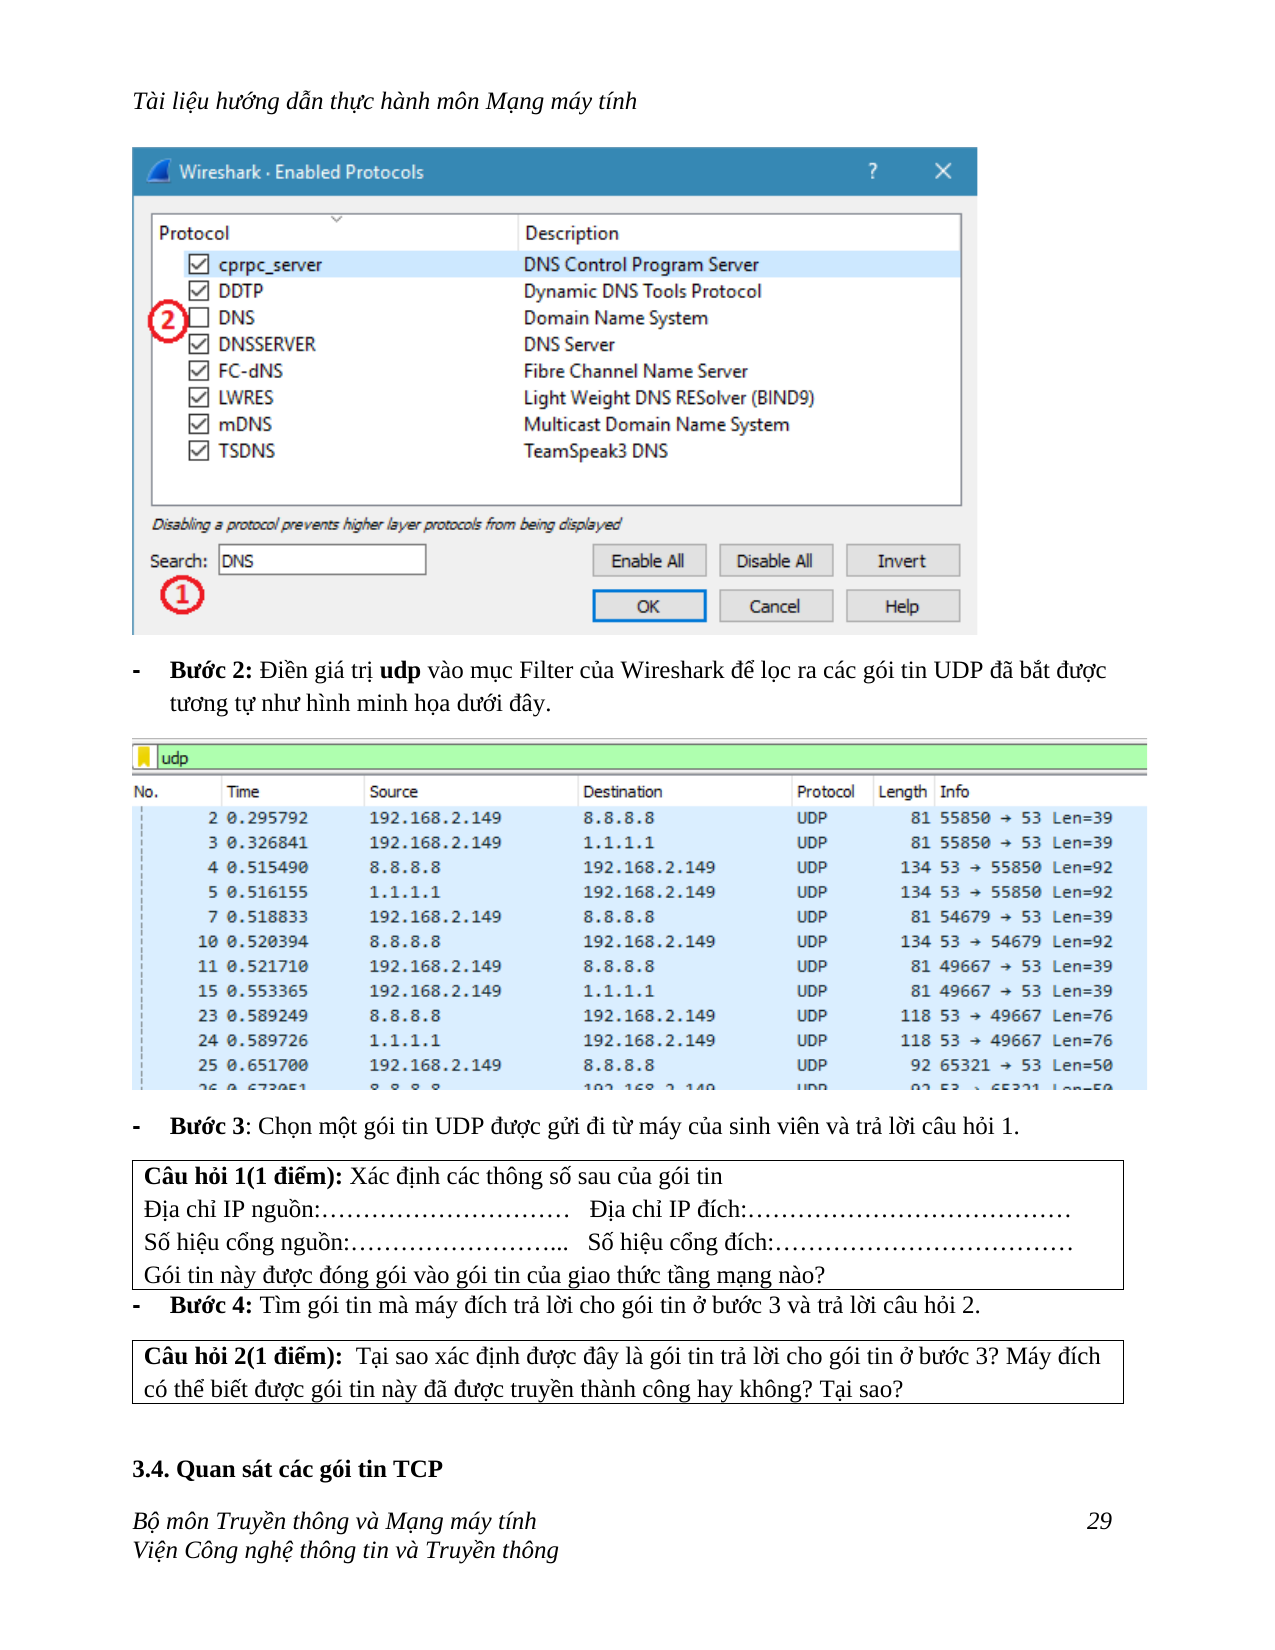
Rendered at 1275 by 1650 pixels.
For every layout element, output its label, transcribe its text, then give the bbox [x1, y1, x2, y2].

picture [132, 147, 978, 635]
list Bước 3: Chọn một gói tin UDP được gửi đi từ máy của sinh viên và trả lời câu hỏi 1. [132, 1111, 1125, 1139]
table_header Câu hỏi 2(1 điểm): Tại sao xác định được đây là gói tin trả lời cho gói tin ở bước 3? Máy đích có thể biết được gói tin này đã được truyền thành công hay không? Tại sao? [133, 1341, 1123, 1403]
picture [132, 738, 1148, 1090]
table_header Câu hỏi 1(1 điểm): Xác định các thông số sau của gói tin Địa chỉ IP nguồn:………………………… Địa chỉ IP đích:………………………………… Số hiệu cổng nguồn:……………………... Số hiệu cổng đích:……………………………… Gói tin này được đóng gói vào gói tin của giao thức tầng mạng nào? [133, 1161, 1123, 1289]
text 3.4. Quan sát các gói tin TCP [132, 1454, 1125, 1482]
list Bước 4: Tìm gói tin mà máy đích trả lời cho gói tin ở bước 3 và trả lời câu hỏi 2. [132, 1290, 1125, 1319]
list Bước 2: Điền giá trị udp vào mục Filter của Wireshark để lọc ra các gói tin UDP đã bắt được tương tự như hình minh họa dưới đây. [132, 655, 1125, 717]
